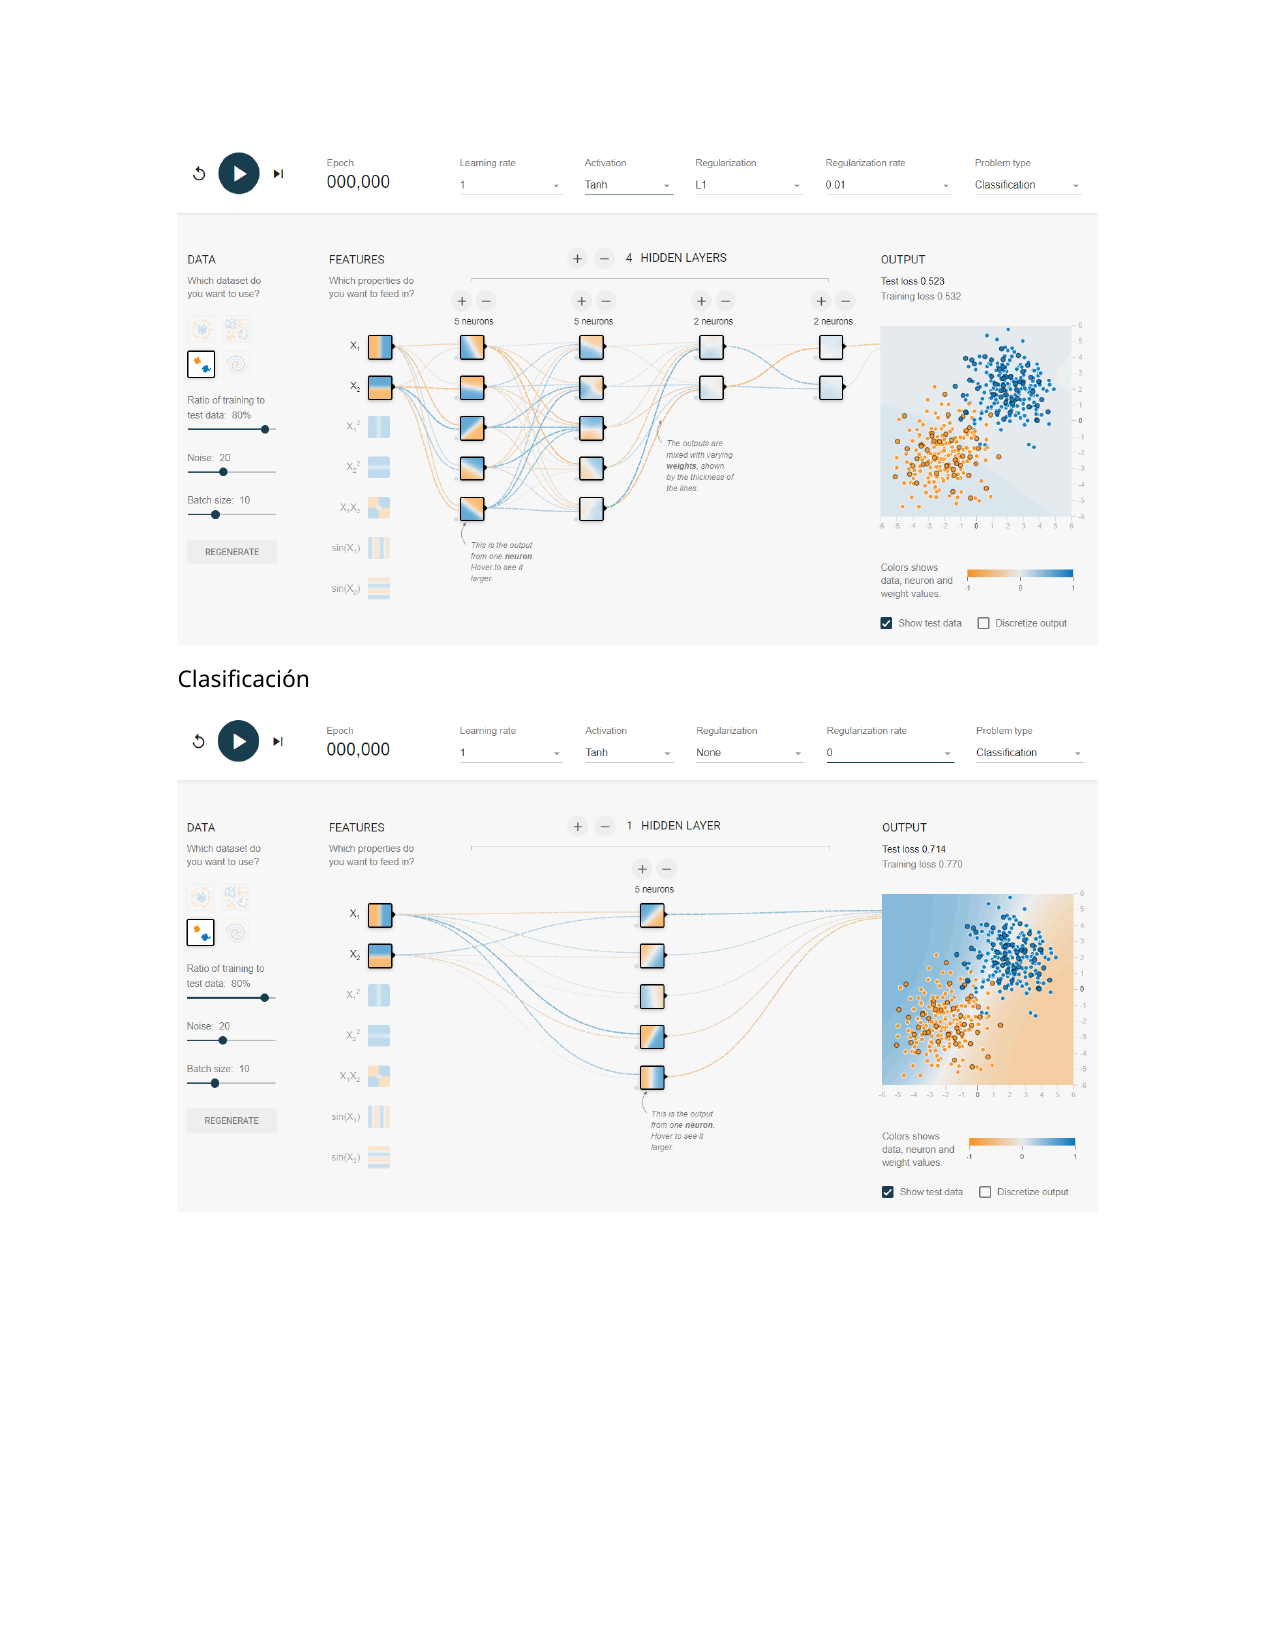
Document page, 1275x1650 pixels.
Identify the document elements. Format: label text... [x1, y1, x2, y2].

text Clasificación [177, 663, 1098, 694]
